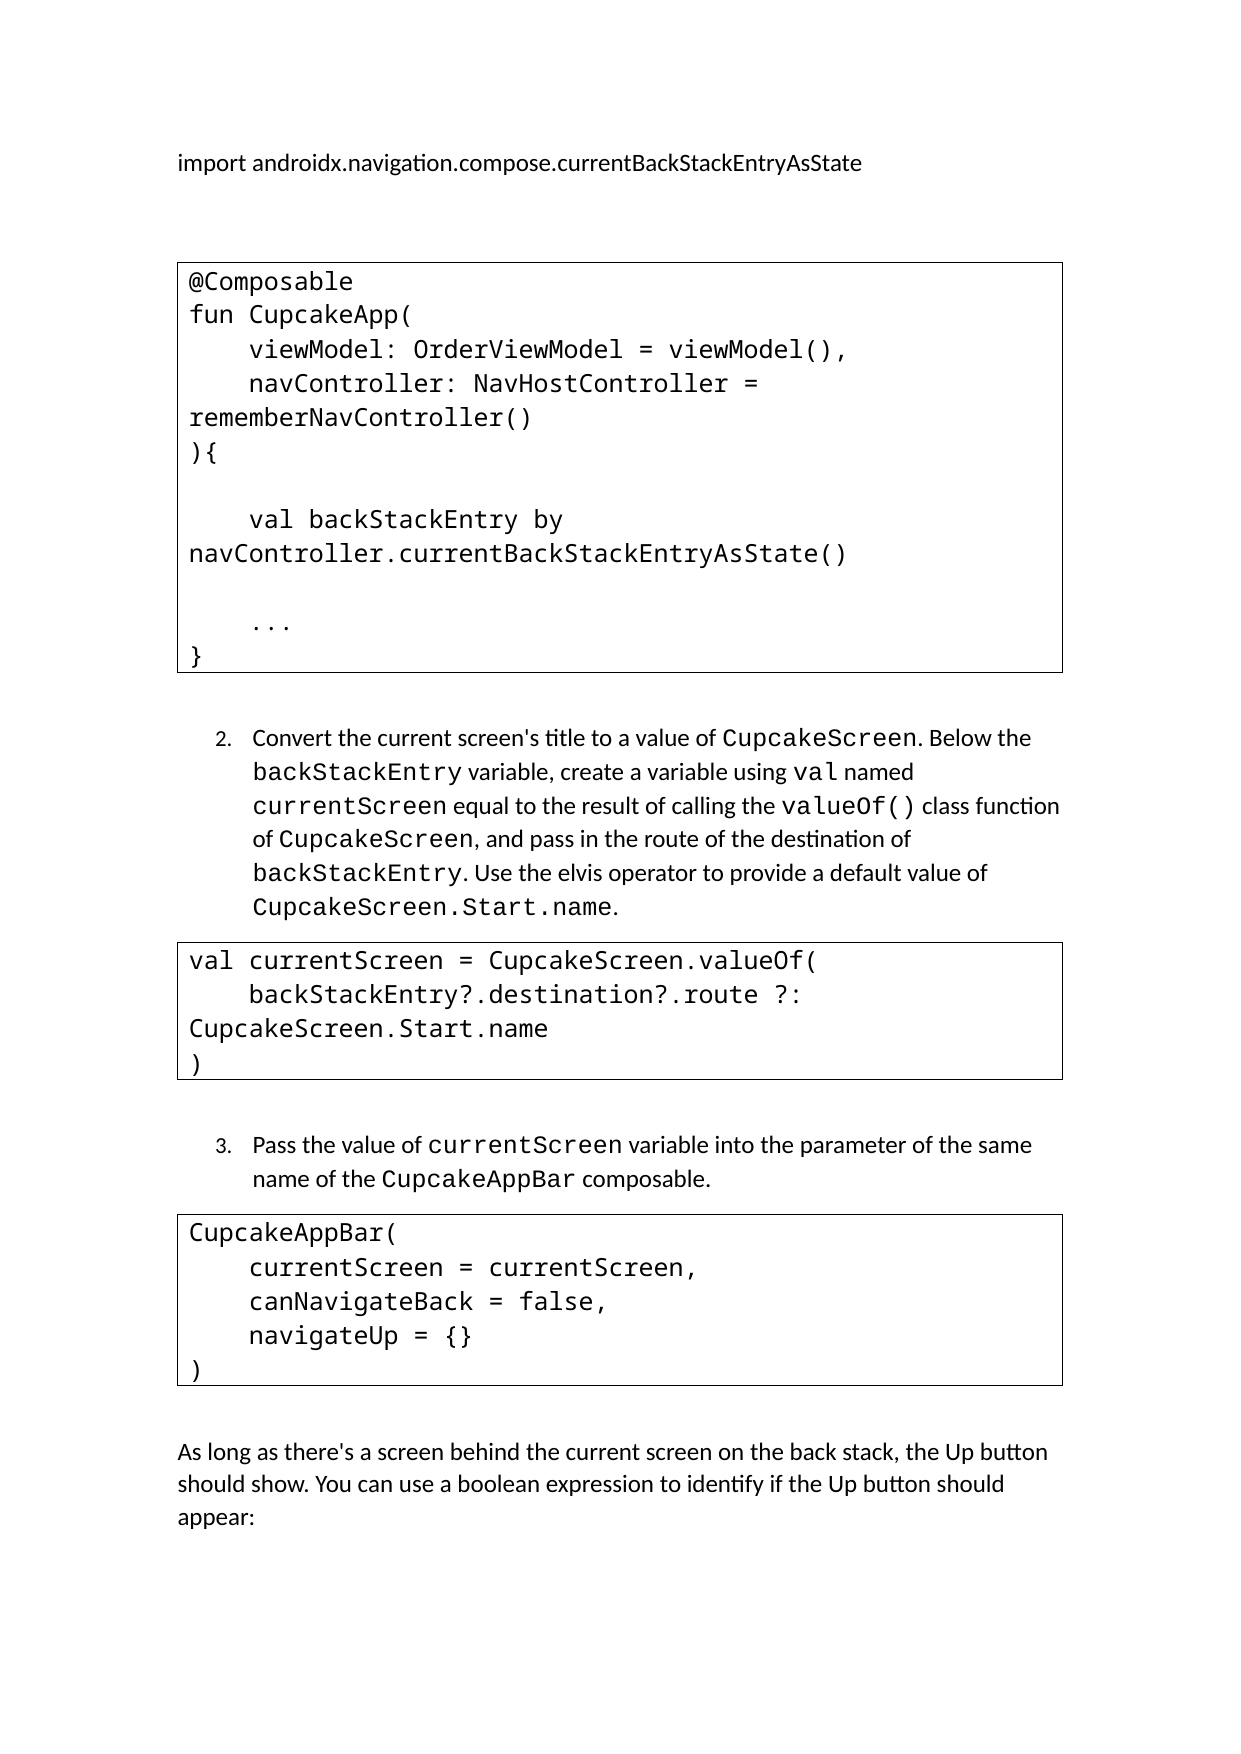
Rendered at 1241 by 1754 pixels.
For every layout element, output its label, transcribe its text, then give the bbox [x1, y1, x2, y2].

table_header @Composable fun CupcakeApp( viewModel: OrderViewModel = viewModel(), navController: NavHostController = rememberNavController() ){ val backStackEntry by navController.currentBackStackEntryAsState() ... } [178, 263, 1062, 672]
list Pass the value of currentScreen variable into the parameter of the same name of the CupcakeAppBar composable. [215, 1129, 1063, 1195]
text As long as there's a screen behind the current screen on the back stack, the Up button should show. You can use a boolean expression to identify if the Up button should appear: [177, 1436, 1063, 1531]
text import androidx.navigation.compose.currentBackStackEntryAsState [177, 148, 1063, 243]
table_header val currentScreen = CupcakeScreen.valueOf( backStackEntry?.destination?.route ?: CupcakeScreen.Start.name ) [178, 943, 1062, 1079]
table_header CupcakeAppBar( currentScreen = currentScreen, canNavigateBack = false, navigateUp = {} ) [178, 1215, 1062, 1385]
list Convert the current screen's title to a value of CupcakeScreen. Below the backStackEntry variable, create a variable using val named currentScreen equal to the result of calling the valueOf() class function of CupcakeScreen, and pass in the route of the destination of backStackEntry. Use the elvis operator to provide a default value of CupcakeScreen.Start.name. [215, 722, 1063, 923]
